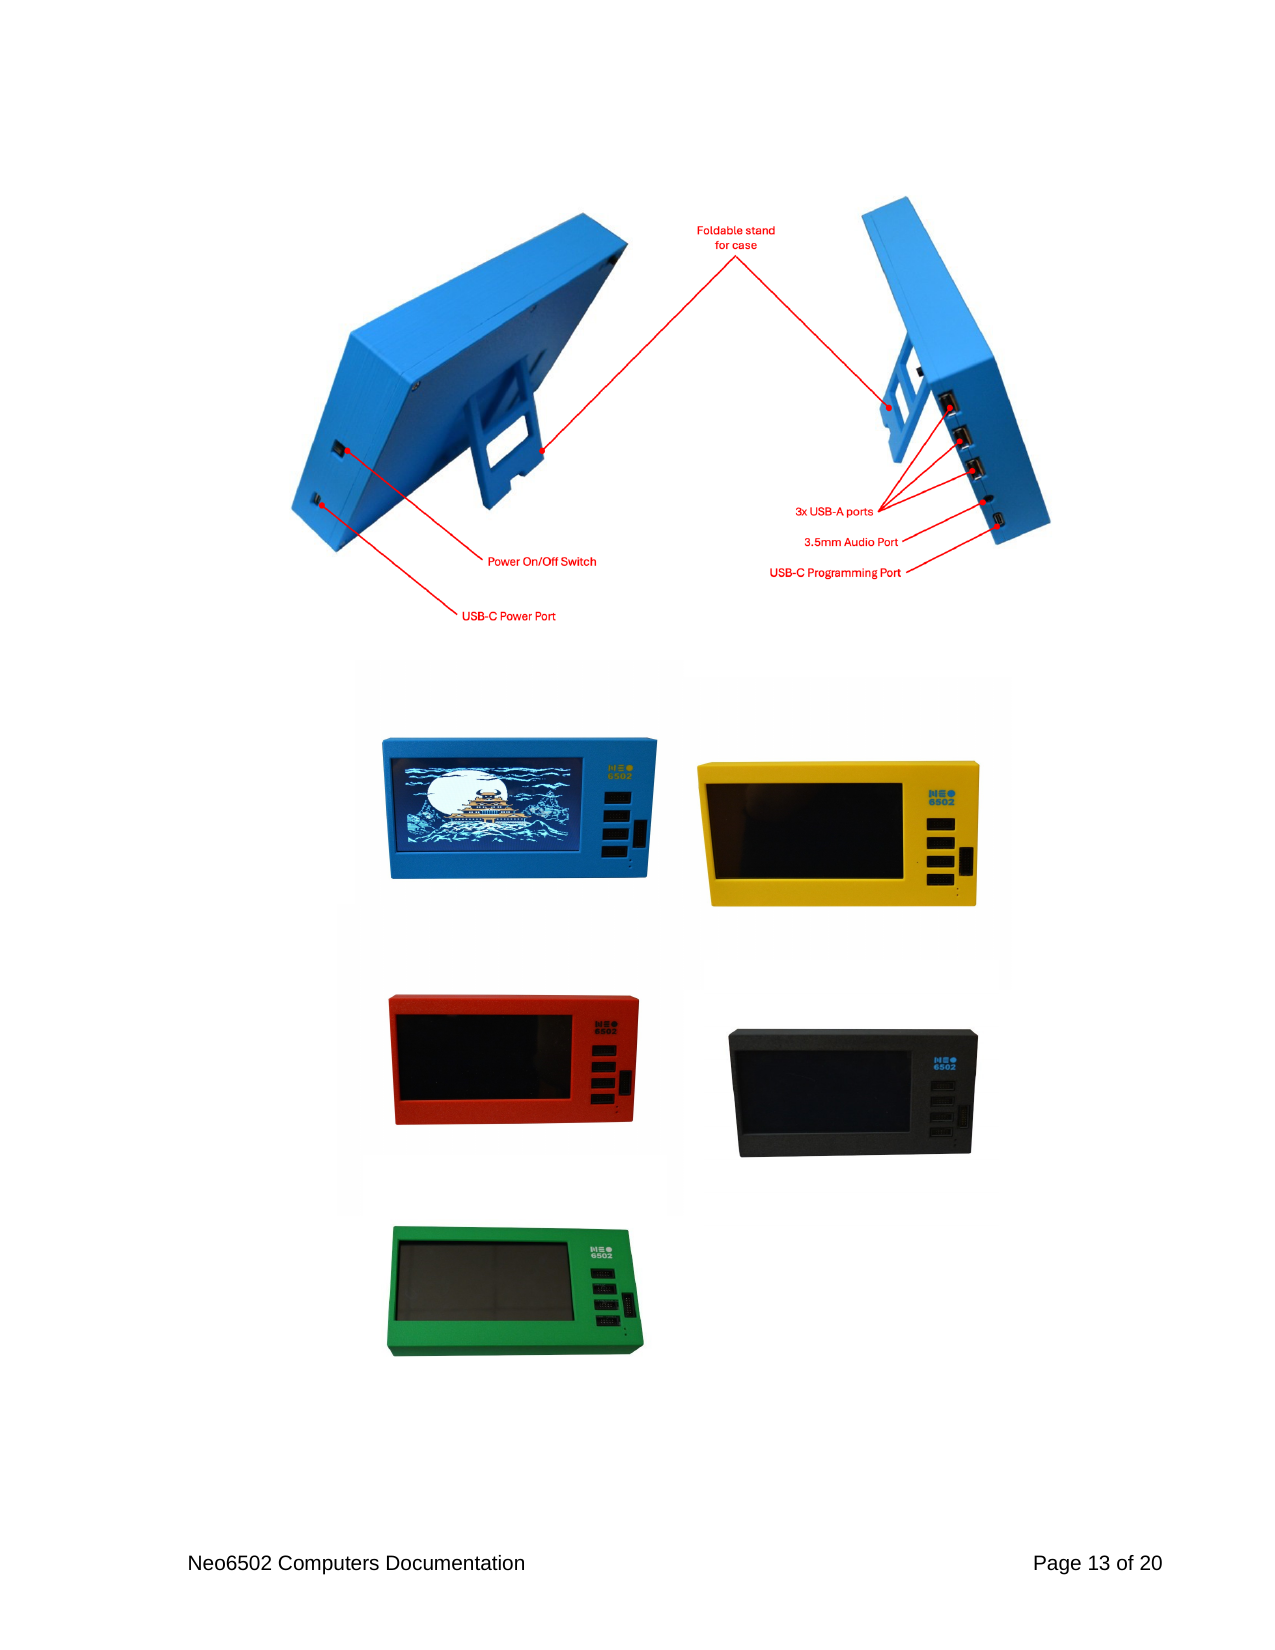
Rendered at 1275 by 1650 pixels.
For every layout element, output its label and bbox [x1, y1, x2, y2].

picture [187, 112, 1163, 1427]
